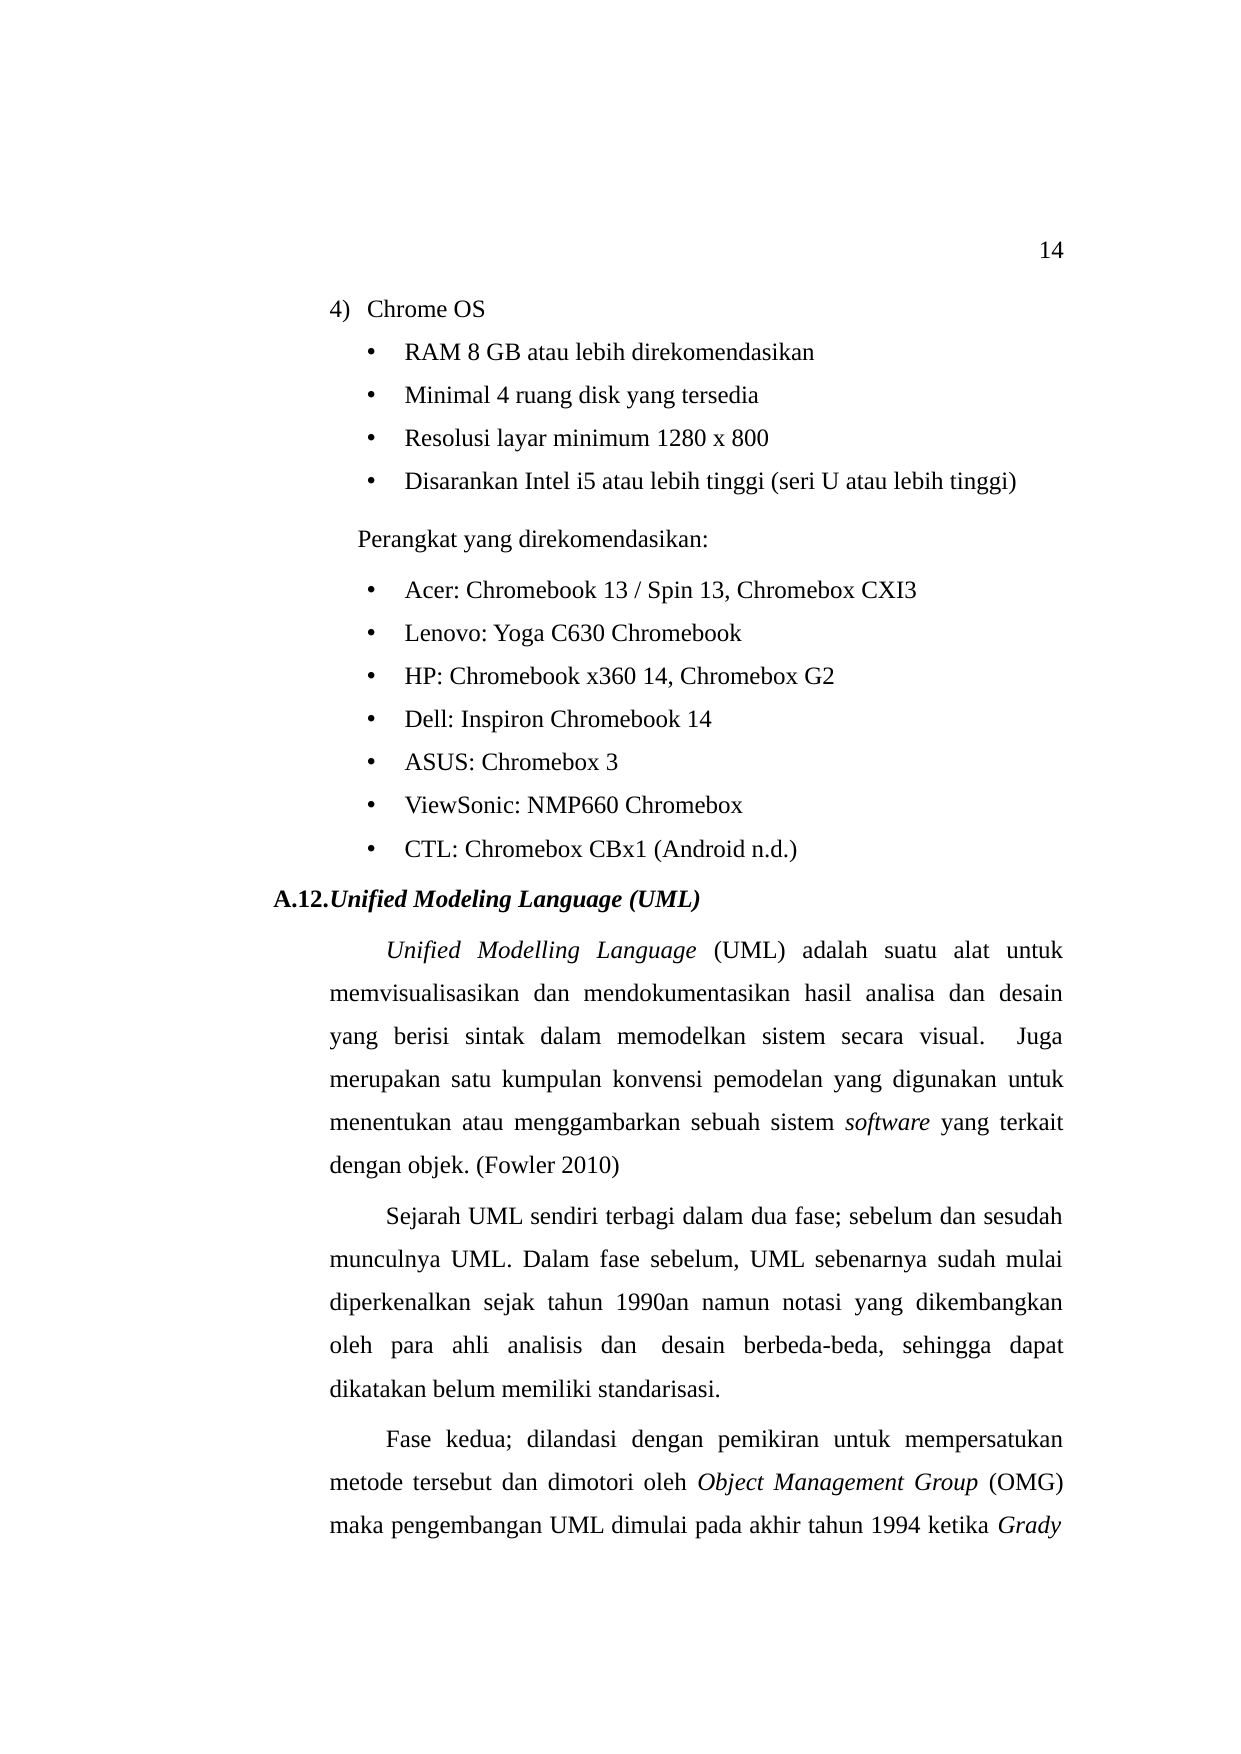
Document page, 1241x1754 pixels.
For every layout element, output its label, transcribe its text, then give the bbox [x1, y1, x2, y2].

list Dell: Inspiron Chromebook 14 [367, 704, 1063, 733]
list HP: Chromebook x360 14, Chromebox G2 [367, 661, 1063, 690]
list Acer: Chromebook 13 / Spin 13, Chromebox CXI3 [367, 575, 1063, 604]
list Lenovo: Yoga C630 Chromebook [367, 618, 1063, 647]
list ViewSonic: NMP660 Chromebox [367, 791, 1063, 819]
list Disarankan Intel i5 atau lebih tinggi (seri U atau lebih tinggi) [367, 466, 1063, 495]
text Fase kedua; dilandasi dengan pemikiran untuk mempersatukan metode tersebut dan dimotori oleh Object Management Group (OMG) maka pengembangan UML dimulai pada akhir tahun 1994 ketika Grady [329, 1424, 1063, 1539]
list Minimal 4 ruang disk yang tersedia [367, 380, 1063, 409]
text Perangkat yang direkomendasikan: [357, 524, 1063, 553]
list CTL: Chromebox CBx1 (Android n.d.)⁠ [367, 834, 1063, 862]
text Unified Modelling Language (UML) adalah suatu alat untuk memvisualisasikan dan mendokumentasikan hasil analisa dan desain yang berisi sintak dalam memodelkan sistem secara visual. Juga merupakan satu kumpulan konvensi pemodelan yang digunakan untuk menentukan atau menggambarkan sebuah sistem software yang terkait dengan objek. (Fowler 2010)⁠ [329, 935, 1063, 1179]
list Resolusi layar minimum 1280 x 800 [367, 423, 1063, 452]
list Chrome OS [329, 294, 1063, 322]
list RAM 8 GB atau lebih direkomendasikan [367, 337, 1063, 366]
list Unified Modeling Language (UML) [273, 884, 1063, 913]
text Sejarah UML sendiri terbagi dalam dua fase; sebelum dan sesudah munculnya UML. Dalam fase sebelum, UML sebenarnya sudah mulai diperkenalkan sejak tahun 1990an namun notasi yang dikembangkan oleh para ahli analisis dan desain berbeda-beda, sehingga dapat dikatakan belum memiliki standarisasi. [329, 1201, 1063, 1402]
list ASUS: Chromebox 3 [367, 747, 1063, 776]
